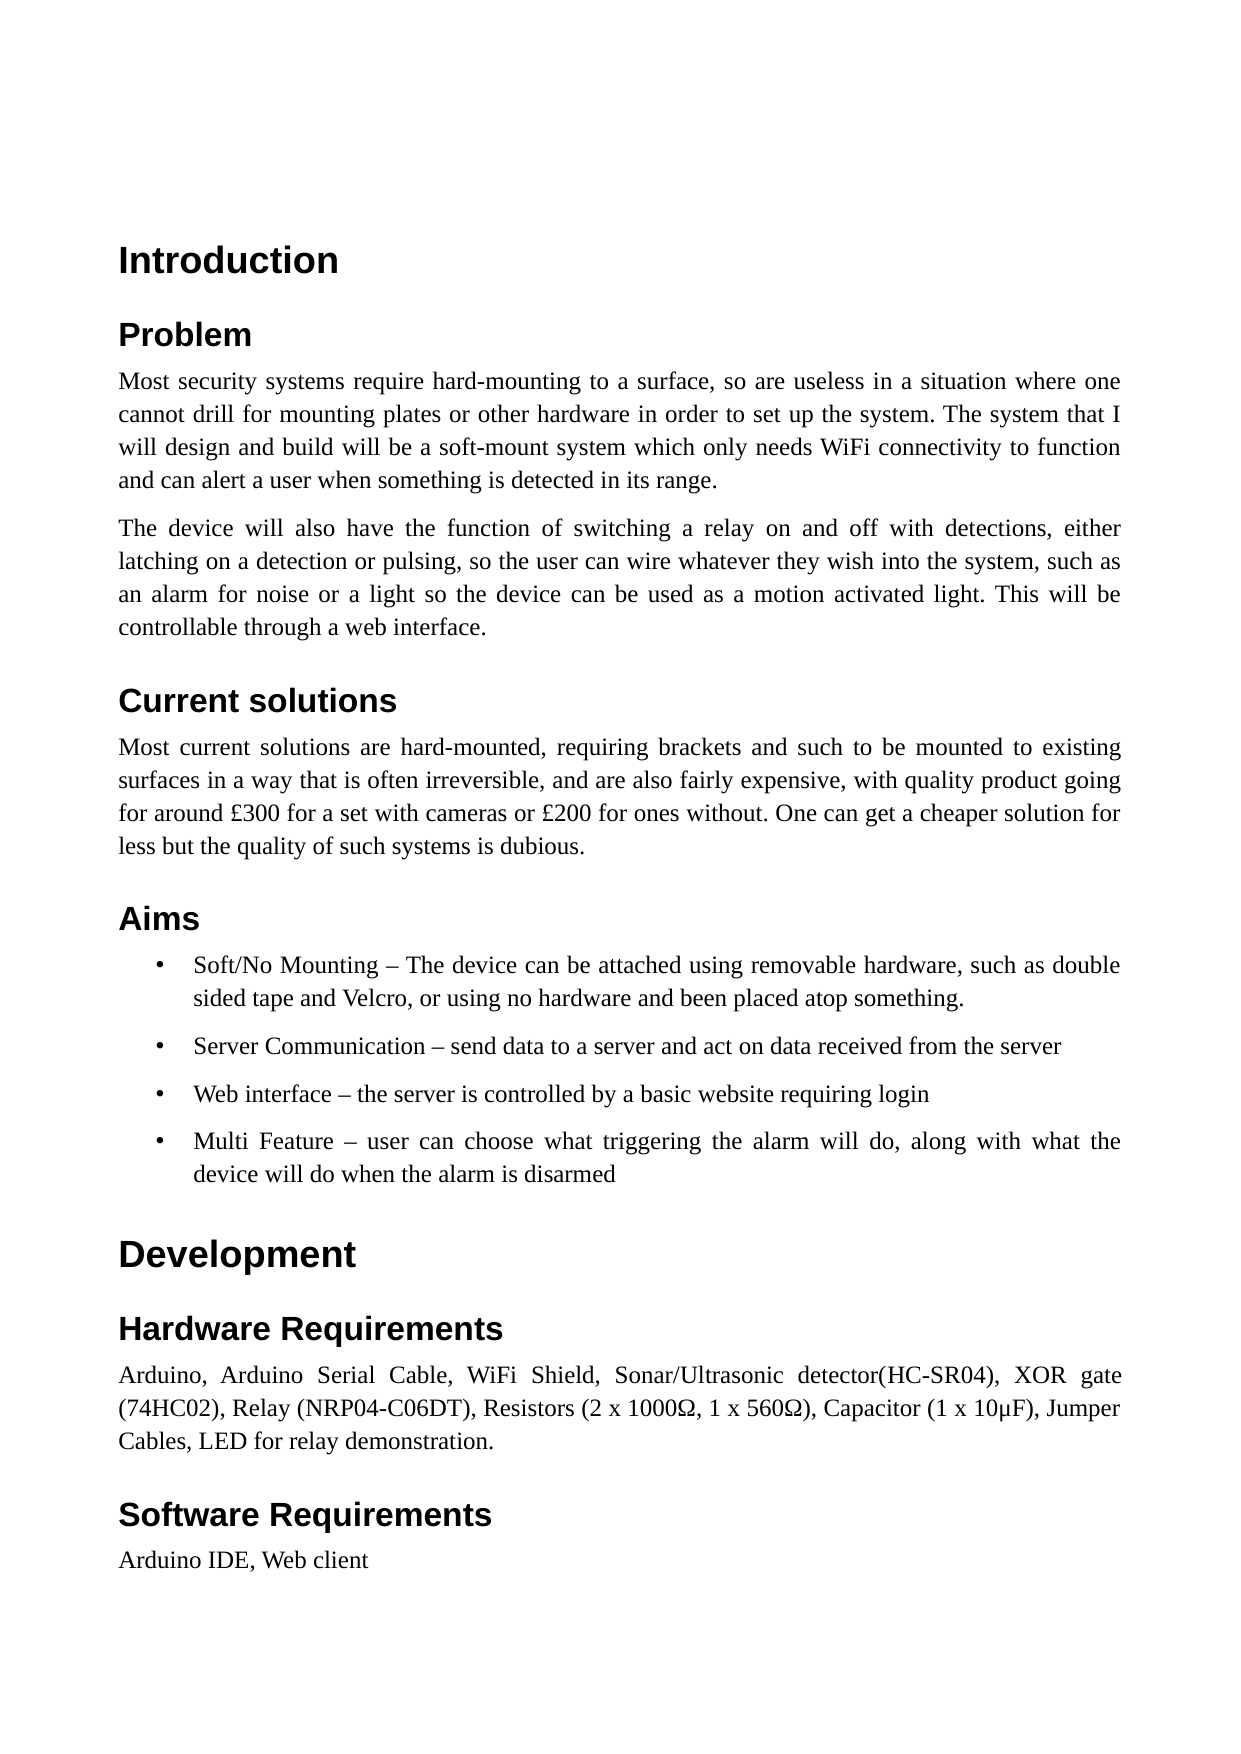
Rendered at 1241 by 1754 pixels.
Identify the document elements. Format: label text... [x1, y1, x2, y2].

subtitle Hardware Requirements [118, 1309, 1122, 1347]
list Soft/No Mounting – The device can be attached using removable hardware, such as double sided tape and Velcro, or using no hardware and been placed atop something. [156, 950, 1122, 1012]
subtitle Software Requirements [118, 1494, 1122, 1533]
subtitle Problem [118, 315, 1122, 354]
text Arduino, Arduino Serial Cable, WiFi Shield, Sonar/Ultrasonic detector(HC-SR04), XOR gate (74HC02), Relay (NRP04-C06DT), Resistors (2 x 1000Ω, 1 x 560Ω), Capacitor (1 x 10μF), Jumper Cables, LED for relay demonstration. [118, 1360, 1122, 1455]
list Web interface – the server is controlled by a basic website requiring login [156, 1079, 1122, 1107]
subtitle Introduction [118, 238, 1122, 282]
list Server Communication – send data to a server and act on data received from the server [156, 1031, 1122, 1060]
text Most security systems require hard-mounting to a surface, so are useless in a situation where one cannot drill for mounting plates or other hardware in order to set up the system. The system that I will design and build will be a soft-mount system which only needs WiFi connectivity to function and can alert a user when something is detected in its range. [118, 366, 1122, 494]
subtitle Current solutions [118, 681, 1122, 719]
subtitle Aims [118, 899, 1122, 938]
text Arduino IDE, Web client [118, 1546, 1122, 1574]
text The device will also have the function of switching a relay on and off with detections, either latching on a detection or pulsing, so the user can wire whatever they wish into the system, such as an alarm for noise or a light so the device can be used as a motion activated light. This will be controllable through a web interface. [118, 513, 1122, 641]
text Most current solutions are hard-mounted, requiring brackets and such to be mounted to existing surfaces in a way that is often irreversible, and are also fairly expensive, with quality product going for around £300 for a set with cameras or £200 for ones without. One can get a cheaper solution for less but the quality of such systems is dubious. [118, 732, 1122, 859]
subtitle Development [118, 1232, 1122, 1276]
list Multi Feature – user can choose what triggering the alarm will do, along with what the device will do when the alarm is disarmed [156, 1126, 1122, 1188]
